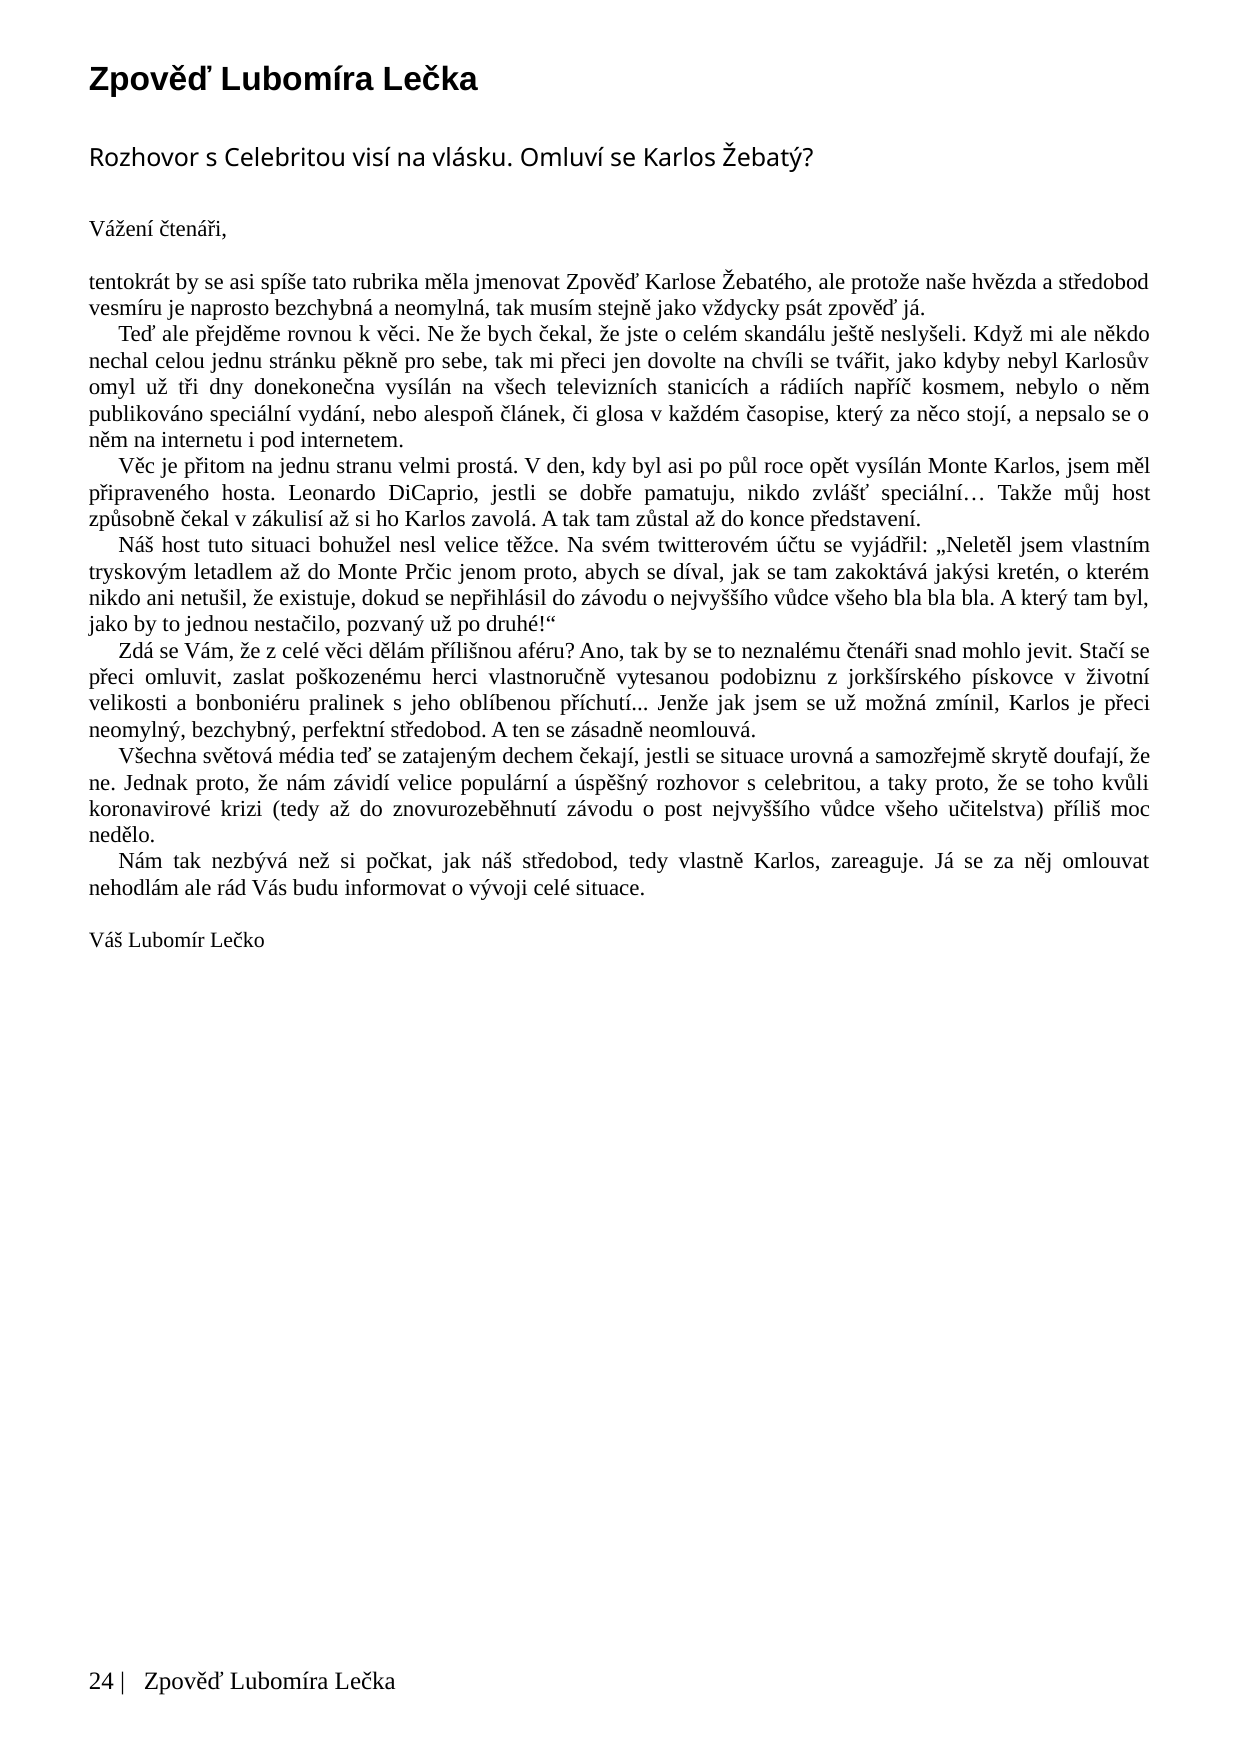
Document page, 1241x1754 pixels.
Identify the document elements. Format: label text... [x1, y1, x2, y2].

subtitle Zpověď Lubomíra Lečka [88, 59, 1152, 98]
text tentokrát by se asi spíše tato rubrika měla jmenovat Zpověď Karlose Žebatého, ale protože naše hvězda a středobod vesmíru je naprosto bezchybná a neomylná, tak musím stejně jako vždycky psát zpověď já. [88, 268, 1152, 321]
text Nám tak nezbývá než si počkat, jak náš středobod, tedy vlastně Karlos, zareaguje. Já se za něj omlouvat nehodlám ale rád Vás budu informovat o vývoji celé situace. [88, 848, 1152, 900]
text Zdá se Vám, že z celé věci dělám přílišnou aféru? Ano, tak by se to neznalému čtenáři snad mohlo jevit. Stačí se přeci omluvit, zaslat poškozenému herci vlastnoručně vytesanou podobiznu z jorkšírského pískovce v životní velikosti a bonboniéru pralinek s jeho oblíbenou příchutí... Jenže jak jsem se už možná zmínil, Karlos je přeci neomylný, bezchybný, perfektní středobod. A ten se zásadně neomlouvá. [88, 637, 1152, 742]
text Všechna světová média teď se zatajeným dechem čekají, jestli se situace urovná a samozřejmě skrytě doufají, že ne. Jednak proto, že nám závidí velice populární a úspěšný rozhovor s celebritou, a taky proto, že se toho kvůli koronavirové krizi (tedy až do znovurozeběhnutí závodu o post nejvyššího vůdce všeho učitelstva) příliš moc nedělo. [88, 742, 1152, 848]
text Teď ale přejděme rovnou k věci. Ne že bych čekal, že jste o celém skandálu ještě neslyšeli. Když mi ale někdo nechal celou jednu stránku pěkně pro sebe, tak mi přeci jen dovolte na chvíli se tvářit, jako kdyby nebyl Karlosův omyl už tři dny donekonečna vysílán na všech televizních stanicích a rádiích napříč kosmem, nebylo o něm publikováno speciální vydání, nebo alespoň článek, či glosa v každém časopise, který za něco stojí, a nepsalo se o něm na internetu i pod internetem. [88, 321, 1152, 452]
text Vážení čtenáři, [88, 215, 1152, 241]
text Náš host tuto situaci bohužel nesl velice těžce. Na svém twitterovém účtu se vyjádřil: „Neletěl jsem vlastním tryskovým letadlem až do Monte Prčic jenom proto, abych se díval, jak se tam zakoktává jakýsi kretén, o kterém nikdo ani netušil, že existuje, dokud se nepřihlásil do závodu o nejvyššího vůdce všeho bla bla bla. A který tam byl, jako by to jednou nestačilo, pozvaný už po druhé!“ [88, 531, 1152, 637]
text Věc je přitom na jednu stranu velmi prostá. V den, kdy byl asi po půl roce opět vysílán Monte Karlos, jsem měl připraveného hosta. Leonardo DiCaprio, jestli se dobře pamatuju, nikdo zvlášť speciální… Takže můj host způsobně čekal v zákulisí až si ho Karlos zavolá. A tak tam zůstal až do konce představení. [88, 452, 1152, 531]
text Rozhovor s Celebritou visí na vlásku. Omluví se Karlos Žebatý? [88, 139, 1152, 173]
text Váš Lubomír Lečko [88, 927, 1152, 952]
